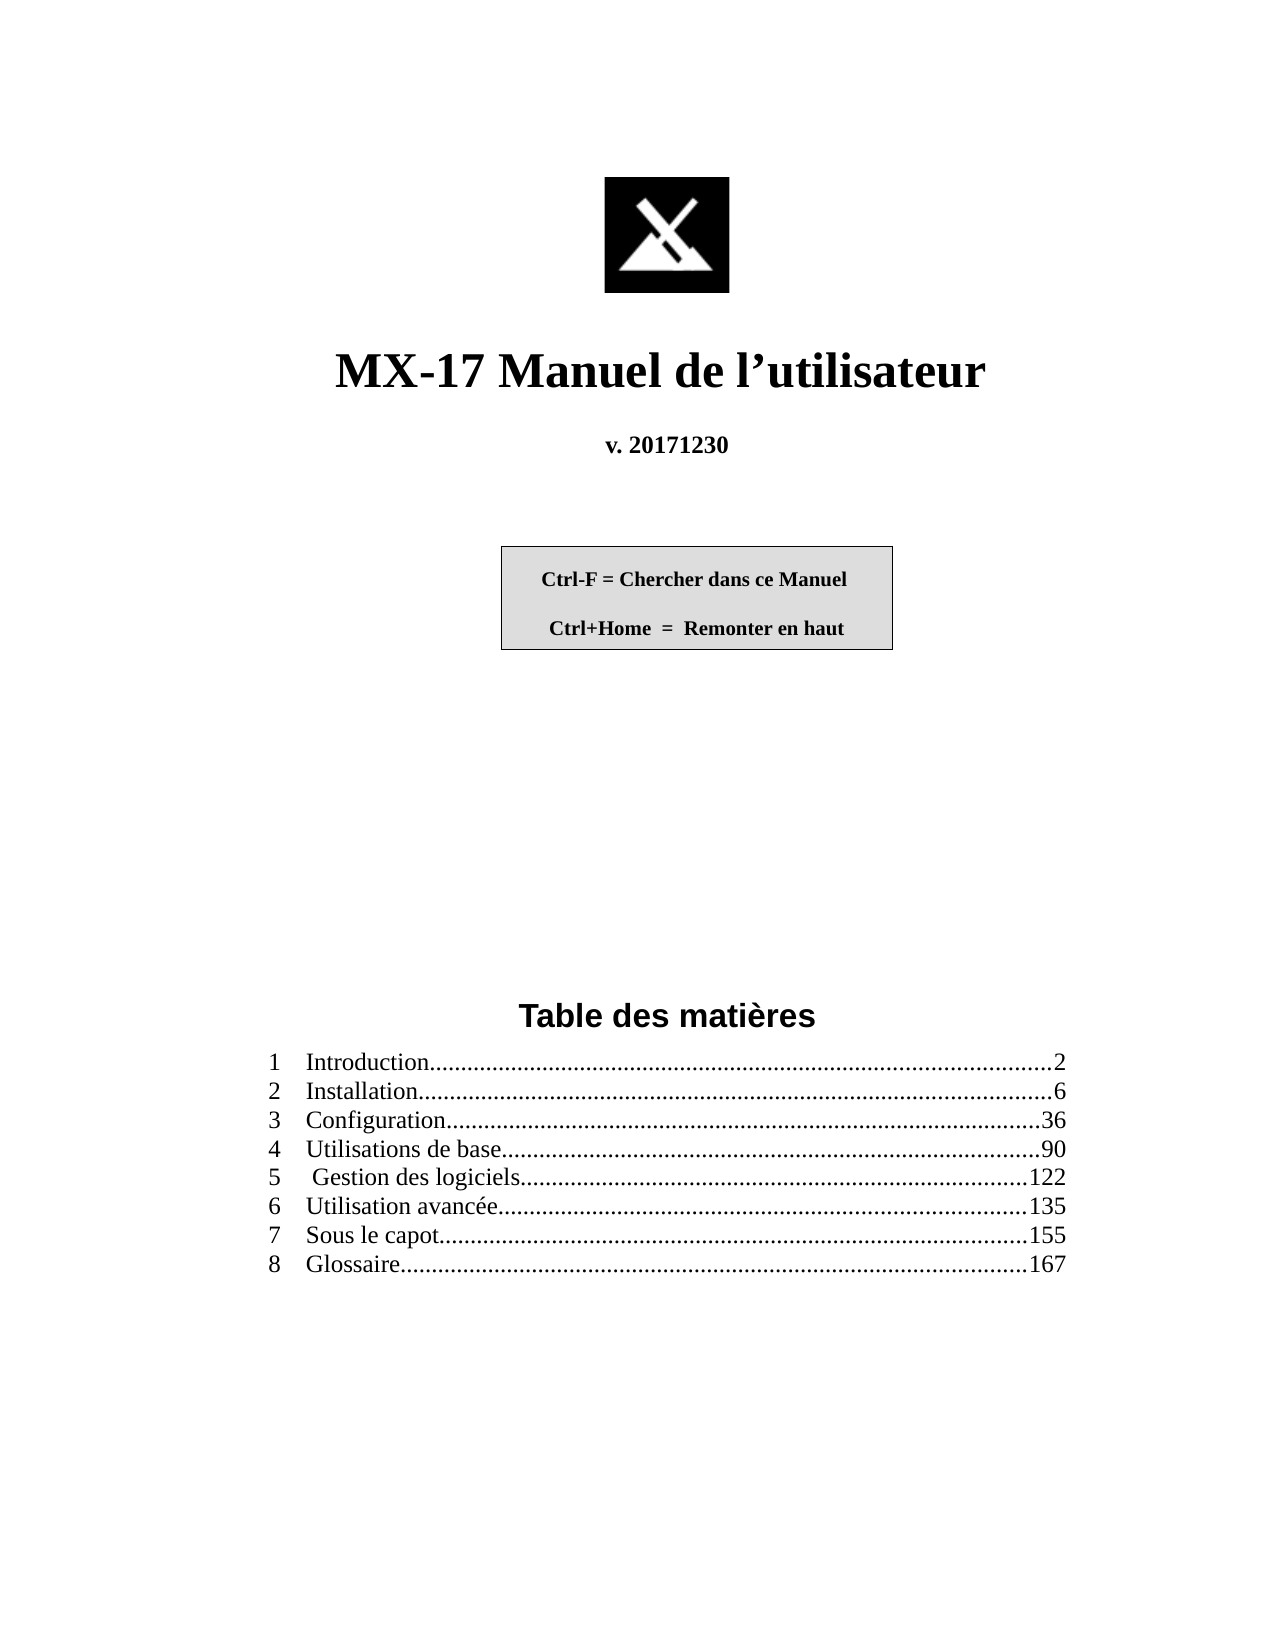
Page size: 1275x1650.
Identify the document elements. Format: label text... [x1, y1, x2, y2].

text 4 Utilisations de base 90 [268, 1134, 1066, 1162]
text 1 Introduction 2 [268, 1047, 1066, 1076]
text 7 Sous le capot 155 [268, 1220, 1066, 1249]
subtitle Table des matières [118, 996, 1216, 1035]
text 6 Utilisation avancée 135 [268, 1191, 1066, 1220]
text 8 Glossaire 167 [268, 1249, 1066, 1277]
text 2 Installation 6 [268, 1076, 1066, 1105]
picture [604, 177, 730, 293]
text 3 Configuration 36 [268, 1105, 1066, 1134]
text v. 20171230 [134, 430, 1200, 458]
table_header Ctrl-F = Chercher dans ce Manuel Ctrl+Home = Remonter en haut [502, 547, 892, 649]
text 5 Gestion des logiciels 122 [268, 1162, 1066, 1191]
title MX-17 Manuel de l’utilisateur [134, 341, 1200, 398]
